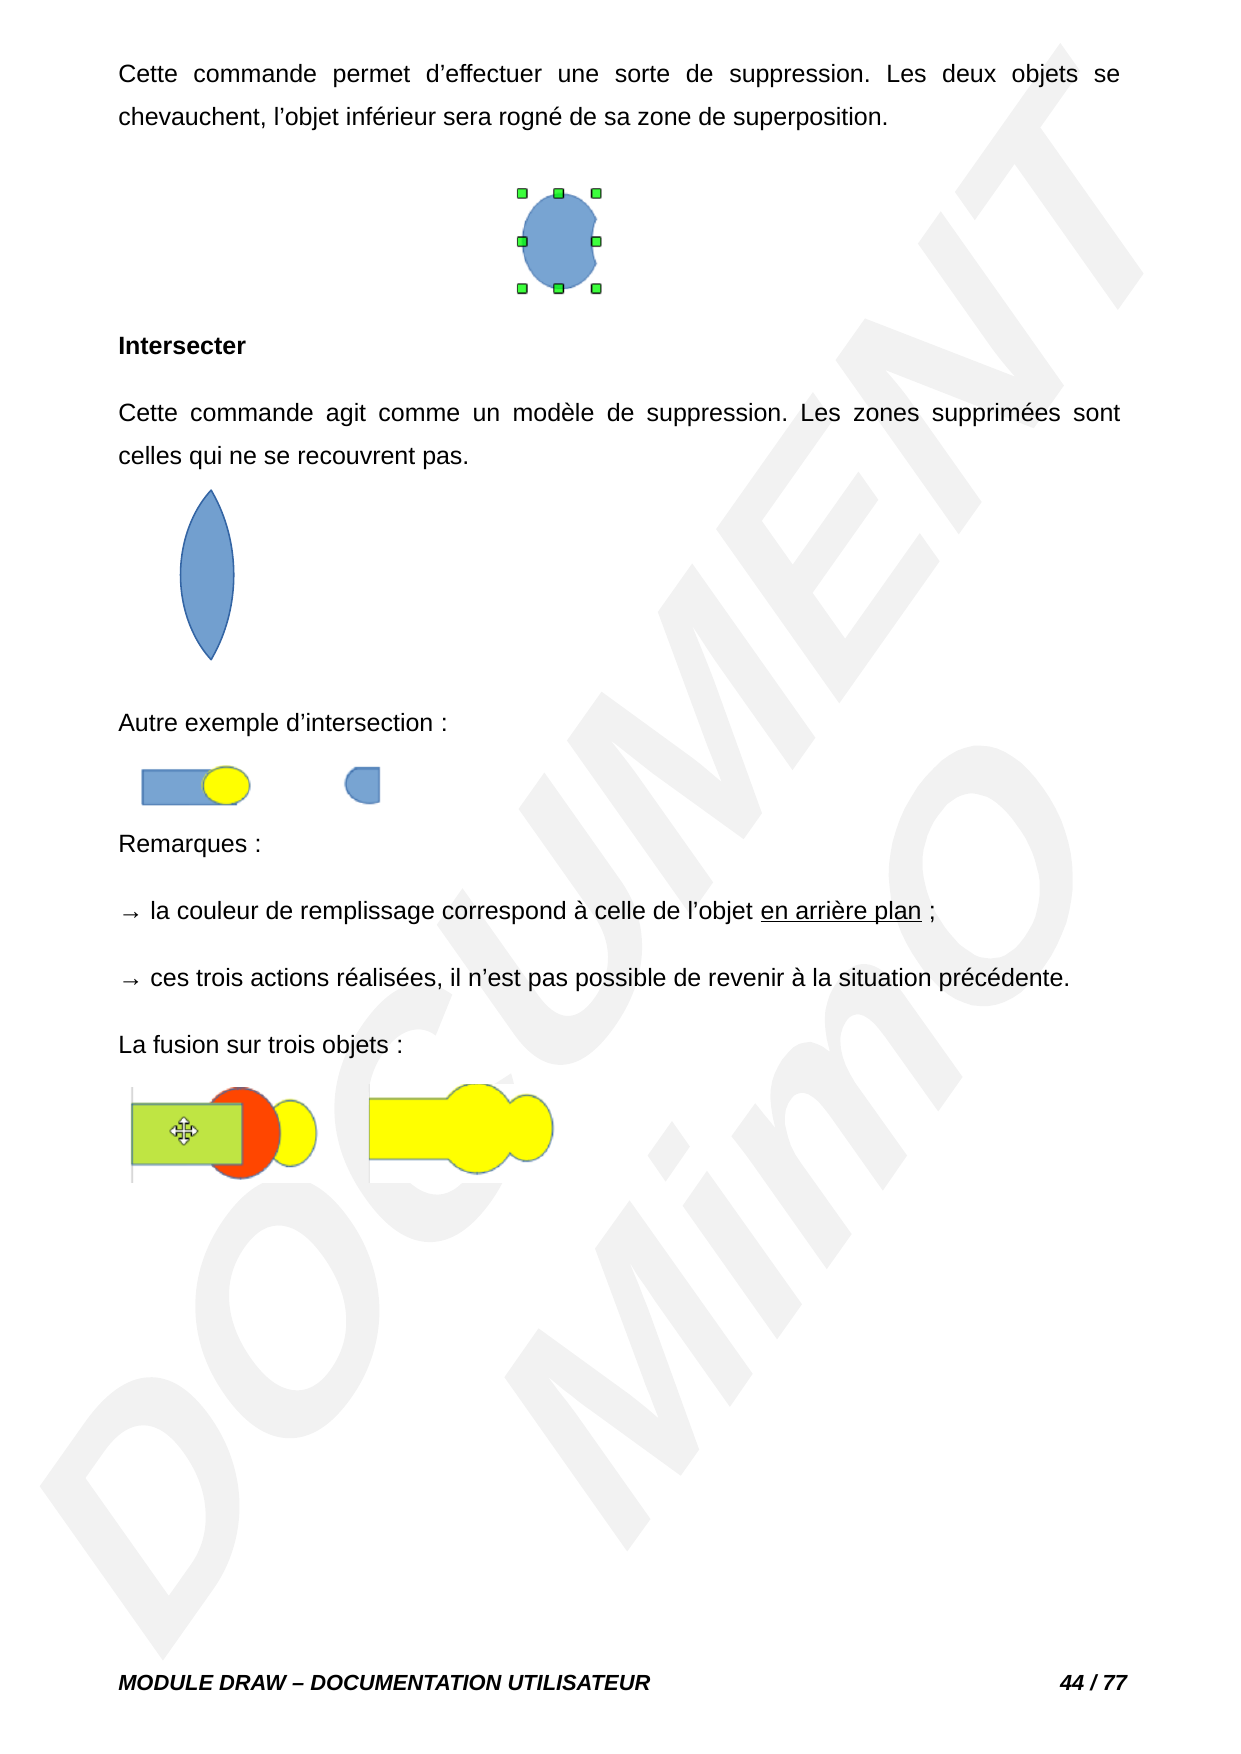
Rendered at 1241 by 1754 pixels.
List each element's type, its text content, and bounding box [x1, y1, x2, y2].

text Remarques : [118, 775, 1122, 858]
picture [130, 1087, 330, 1183]
text Cette commande agit comme un modèle de suppression. Les zones supprimées sont celles qui ne se recouvrent pas. [118, 398, 1122, 470]
picture [127, 755, 288, 815]
picture [467, 163, 673, 317]
picture [368, 1084, 569, 1183]
text La fusion sur trois objets : [118, 1029, 1122, 1058]
text Autre exemple d’intersection : [118, 708, 1122, 737]
text → ces trois actions réalisées, il n’est pas possible de revenir à la situation précédente. [118, 963, 1122, 992]
text → la couleur de remplissage correspond à celle de l’objet en arrière plan ; [118, 896, 1122, 925]
text Cette commande permet d’effectuer une sorte de suppression. Les deux objets se chevauchent, l’objet inférieur sera rogné de sa zone de superposition. [118, 59, 1122, 131]
picture [335, 763, 395, 810]
text Intersecter [118, 169, 1122, 360]
